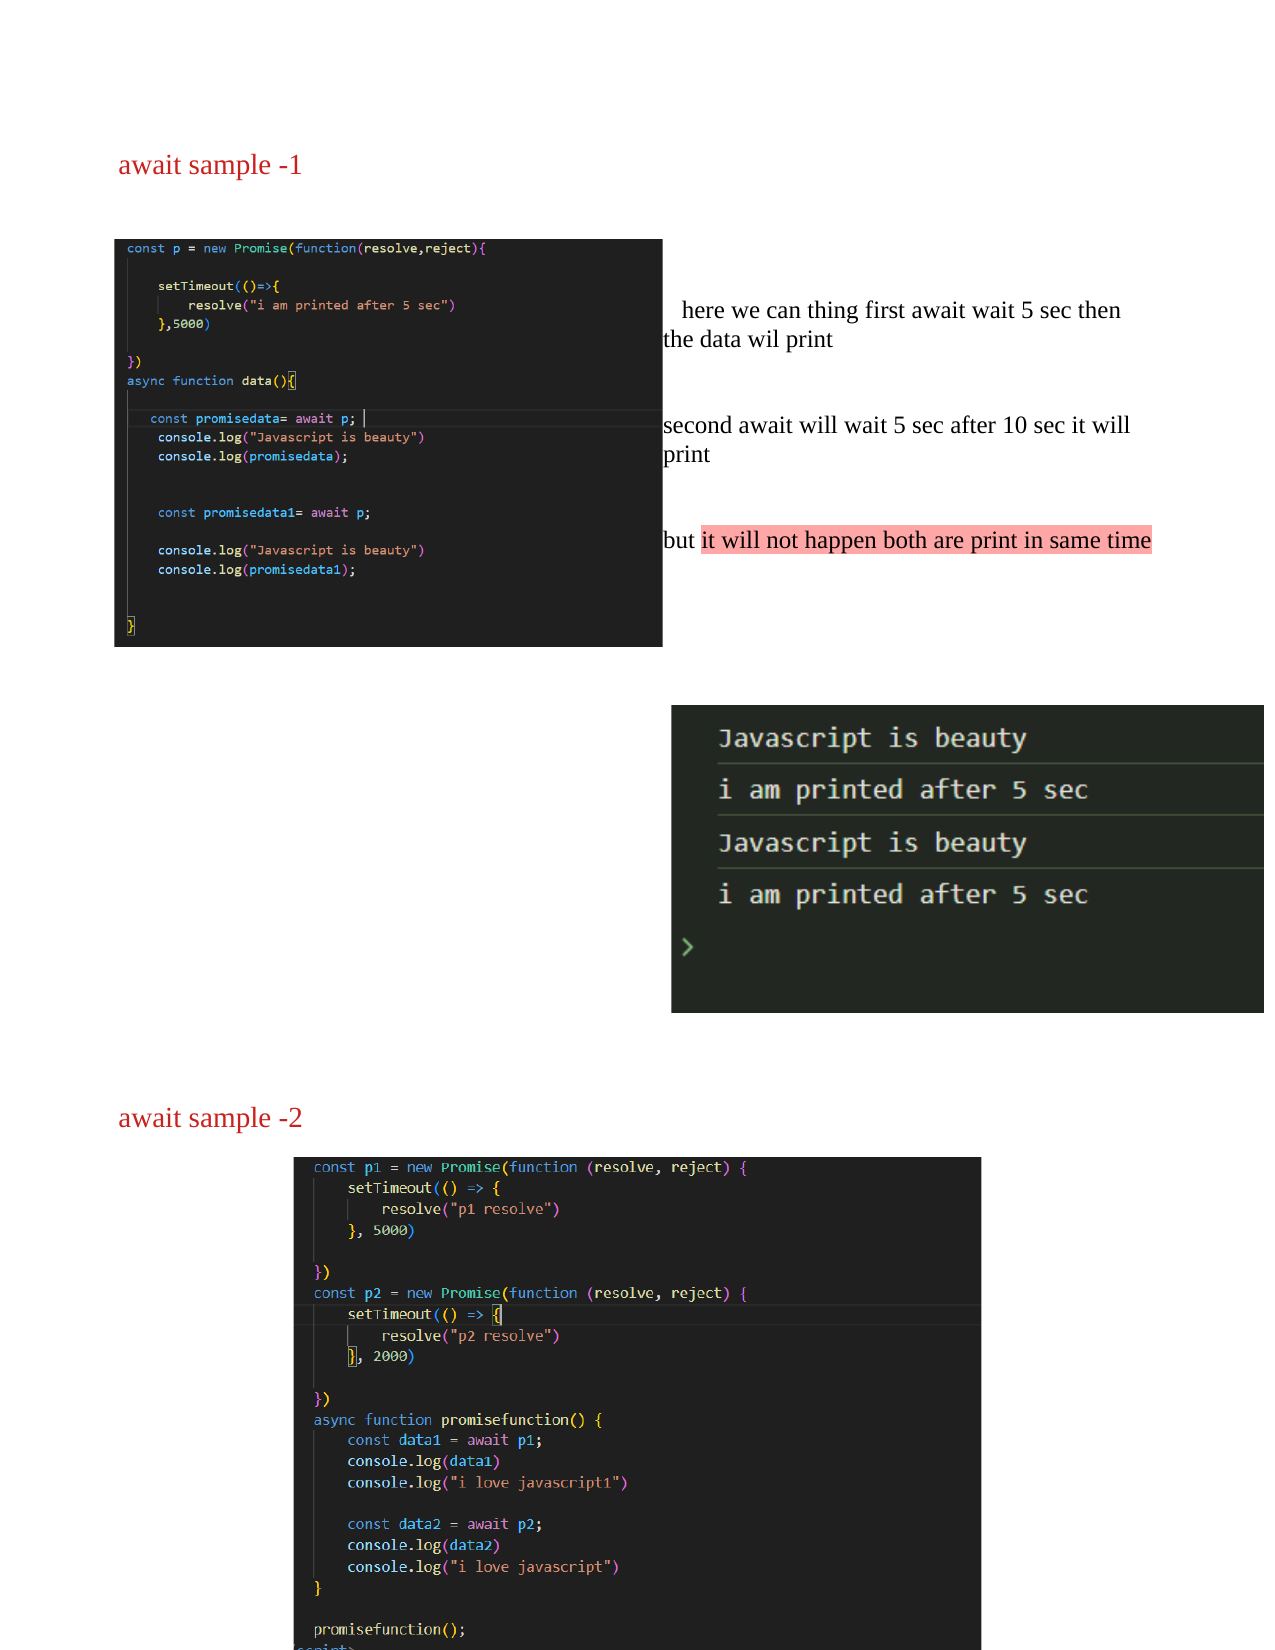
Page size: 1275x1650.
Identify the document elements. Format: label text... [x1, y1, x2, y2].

text here we can thing first await wait 5 sec then the data wil print [663, 267, 1157, 353]
picture [671, 705, 1264, 1013]
text [982, 1163, 1157, 1508]
text await sample -1 [118, 147, 1157, 180]
text [118, 1163, 293, 1508]
text second await will wait 5 sec after 10 sec it will print but it will not happen both are print in same time await sample -2 [118, 410, 1157, 1163]
picture [114, 239, 663, 647]
picture [293, 1157, 982, 1650]
